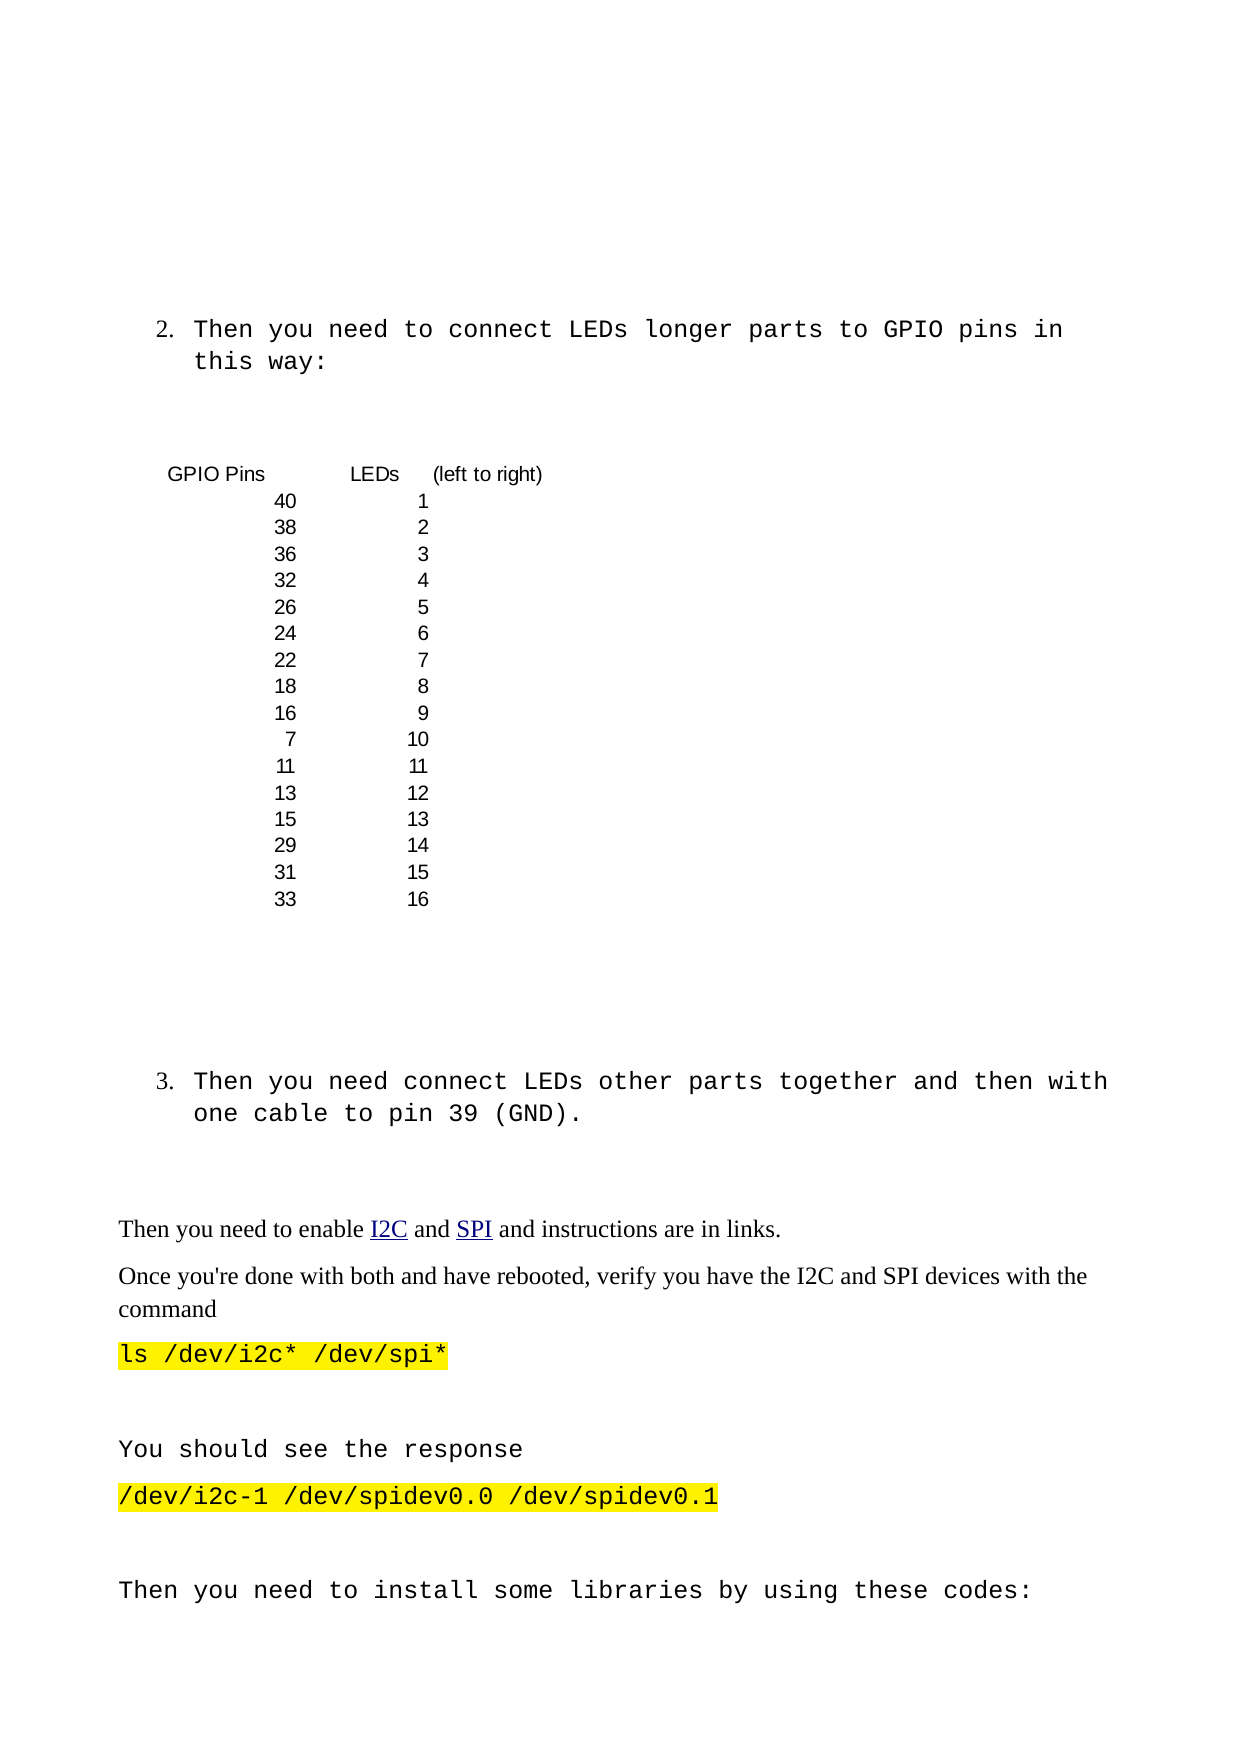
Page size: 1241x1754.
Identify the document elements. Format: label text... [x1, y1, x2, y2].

text ls /dev/i2c* /dev/spi* [118, 1342, 1122, 1370]
list Then you need to connect LEDs longer parts to GPIO pins in this way: [156, 314, 1122, 377]
text Once you're done with both and have rebooted, verify you have the I2C and SPI devices with the command [118, 1261, 1122, 1323]
text Then you need to enable I2C and SPI and instructions are in links. [118, 1214, 1122, 1242]
text You should see the response [118, 1436, 1122, 1464]
text Then you need to install some libraries by using these codes: [118, 1577, 1122, 1606]
list Then you need connect LEDs other parts together and then with one cable to pin 39 (GND). [156, 1066, 1122, 1129]
text /dev/i2c-1 /dev/spidev0.0 /dev/spidev0.1 [118, 1483, 1122, 1512]
